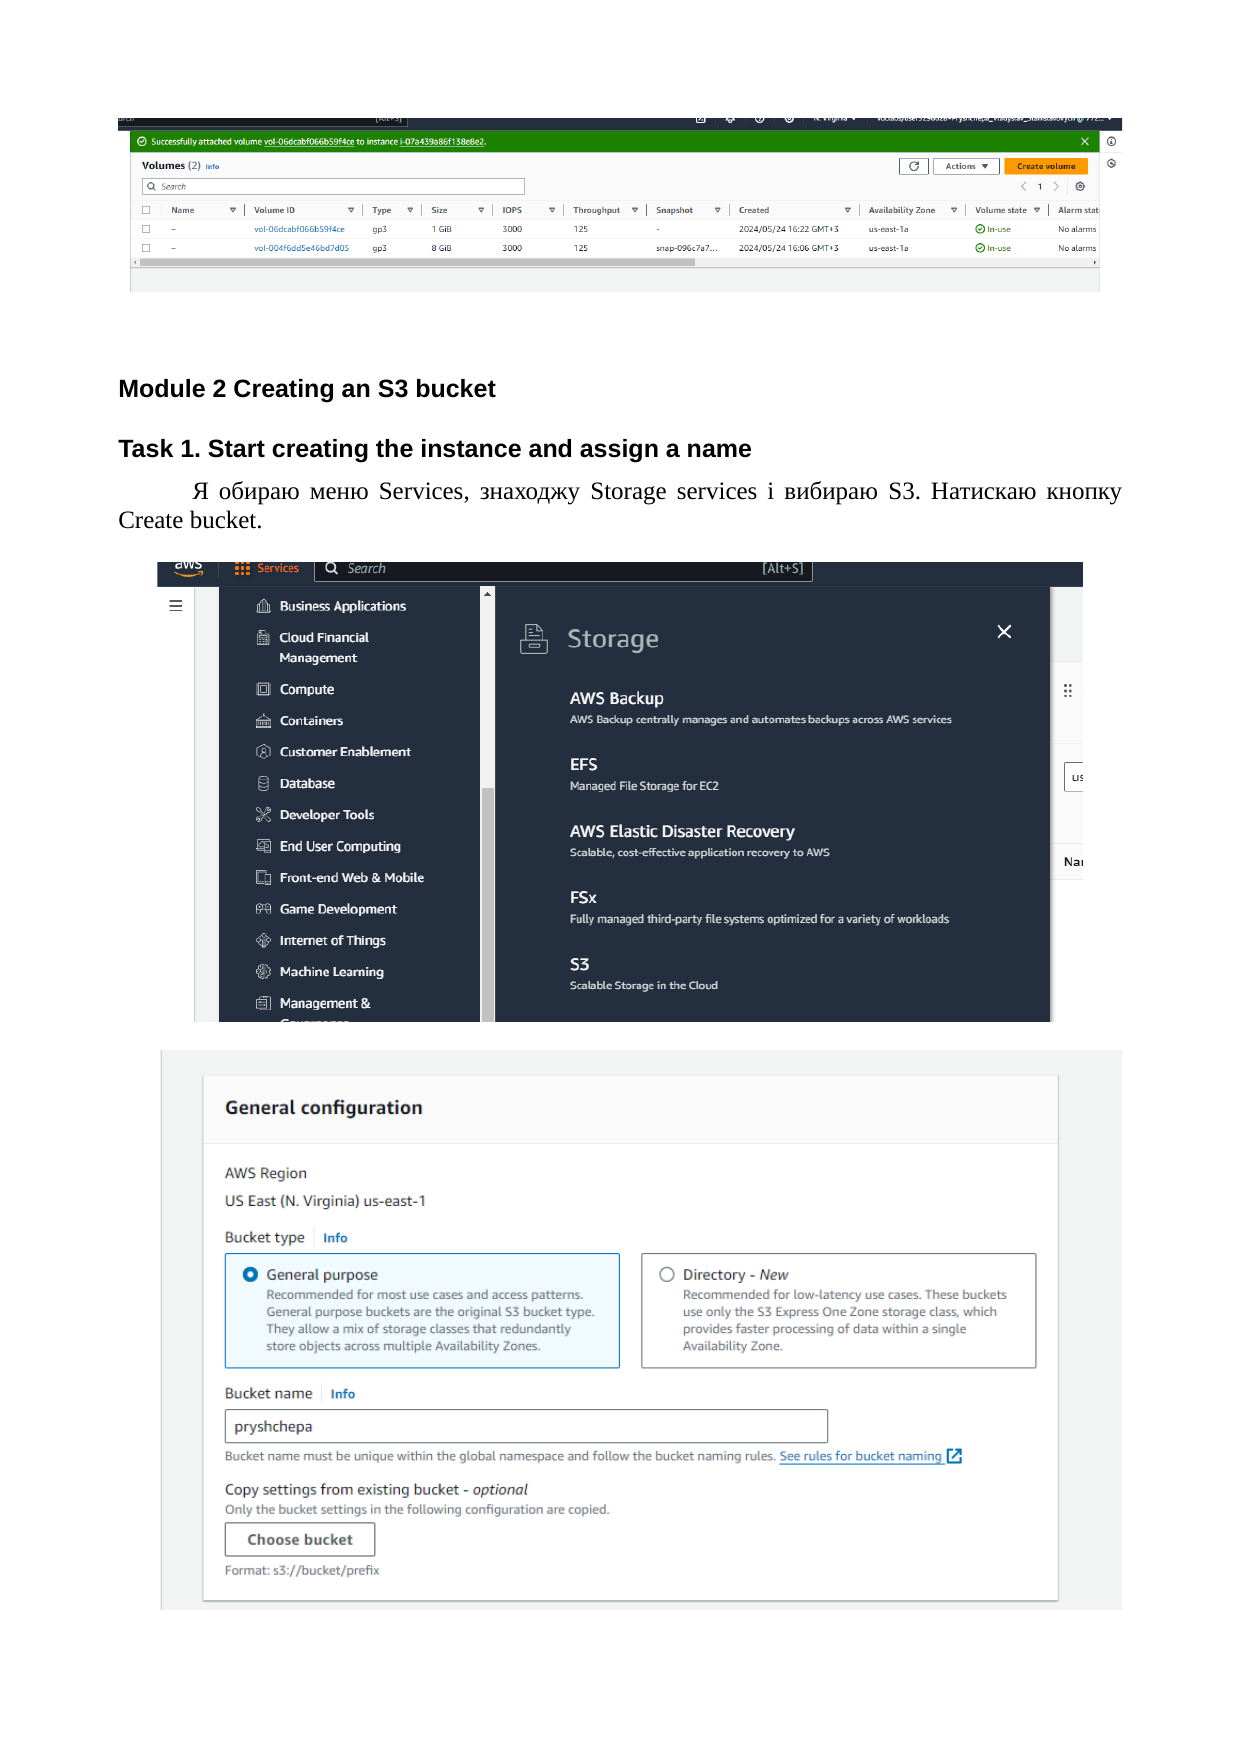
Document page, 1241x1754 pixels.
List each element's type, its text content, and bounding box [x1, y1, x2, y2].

subtitle Task 1. Start creating the instance and assign a name [118, 430, 1122, 463]
picture [118, 1050, 1123, 1610]
picture [157, 562, 1083, 1022]
picture [118, 118, 1123, 292]
subtitle Module 2 Creating an S3 bucket [118, 374, 1122, 403]
text Я обираю меню Services, знаходжу Storage services і вибираю S3. Натискаю кнопку Create bucket. [118, 476, 1122, 533]
